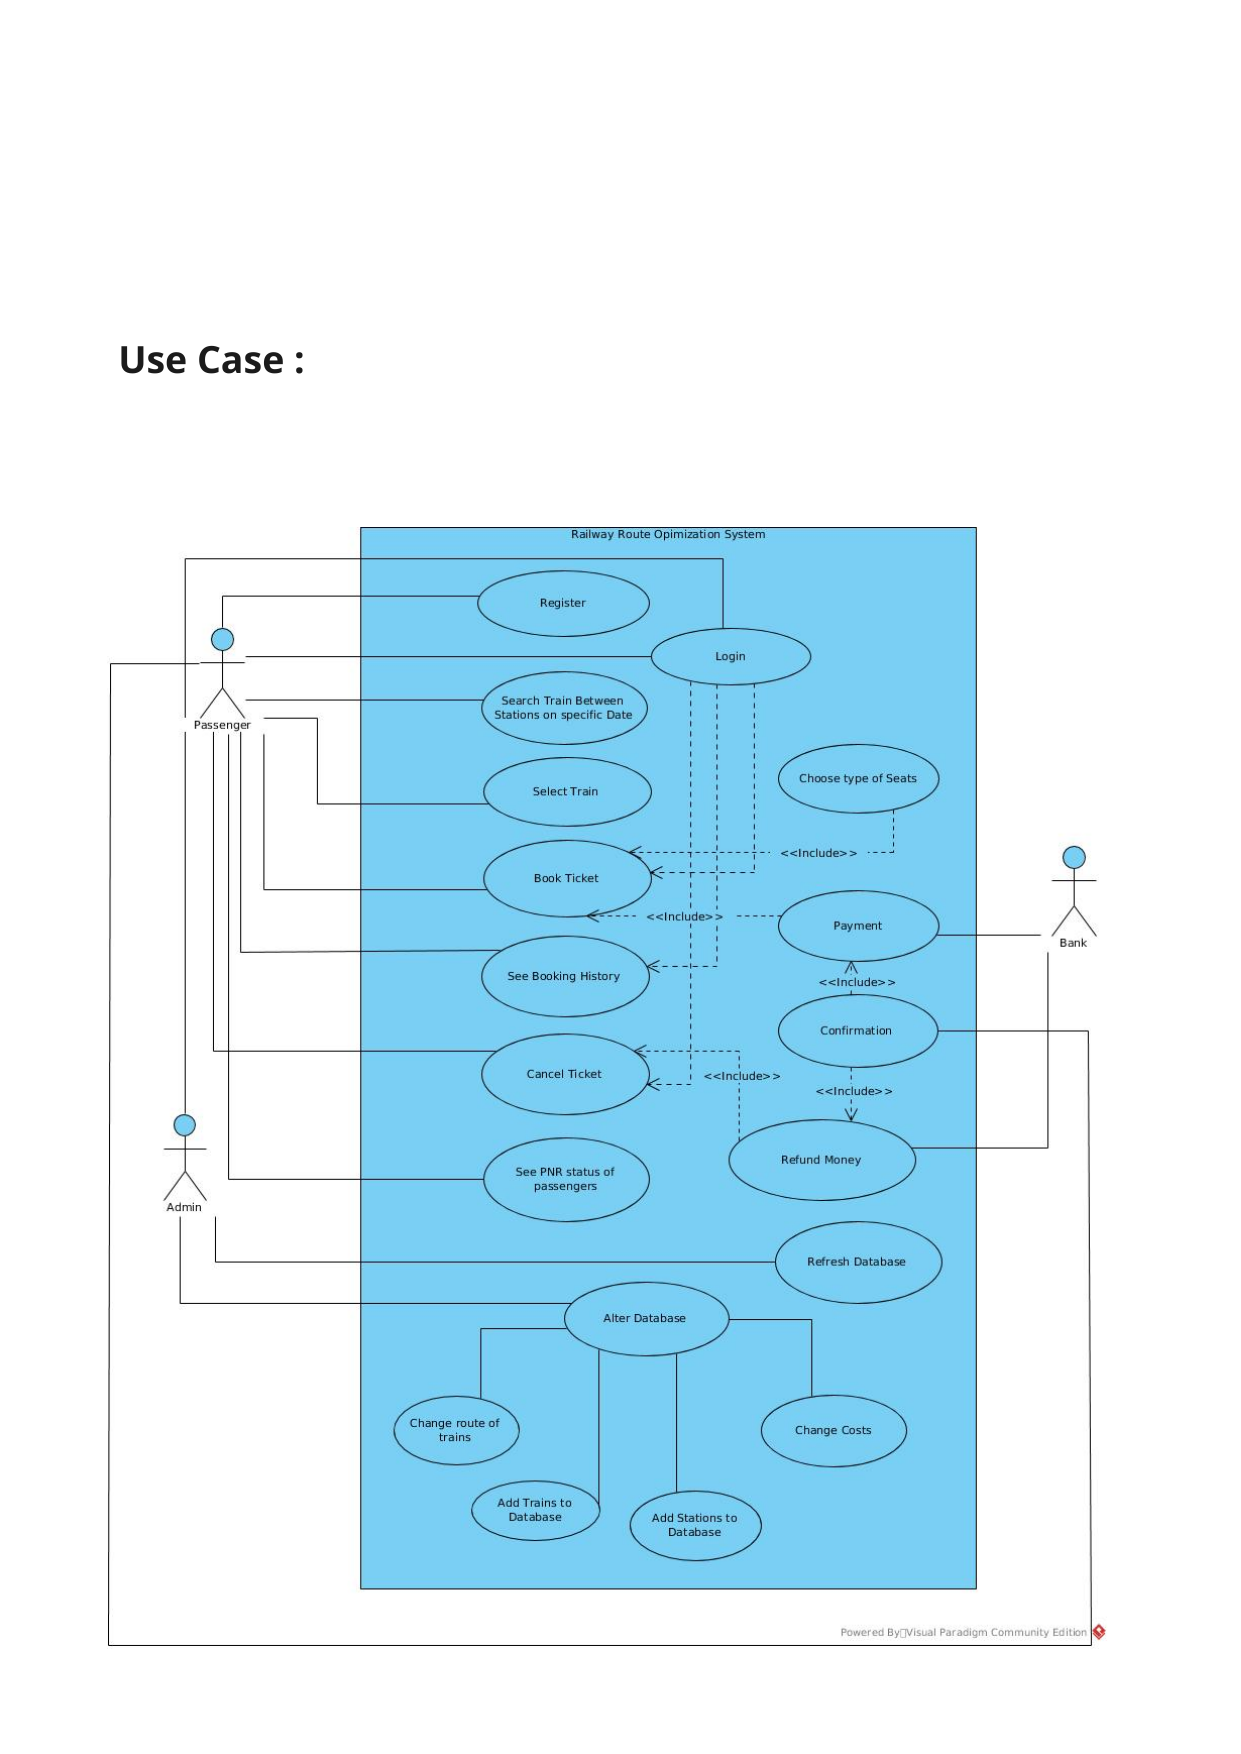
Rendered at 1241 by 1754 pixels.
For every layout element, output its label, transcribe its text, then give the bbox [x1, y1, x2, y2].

text Use Case : [118, 333, 1122, 384]
picture [106, 527, 1111, 1649]
